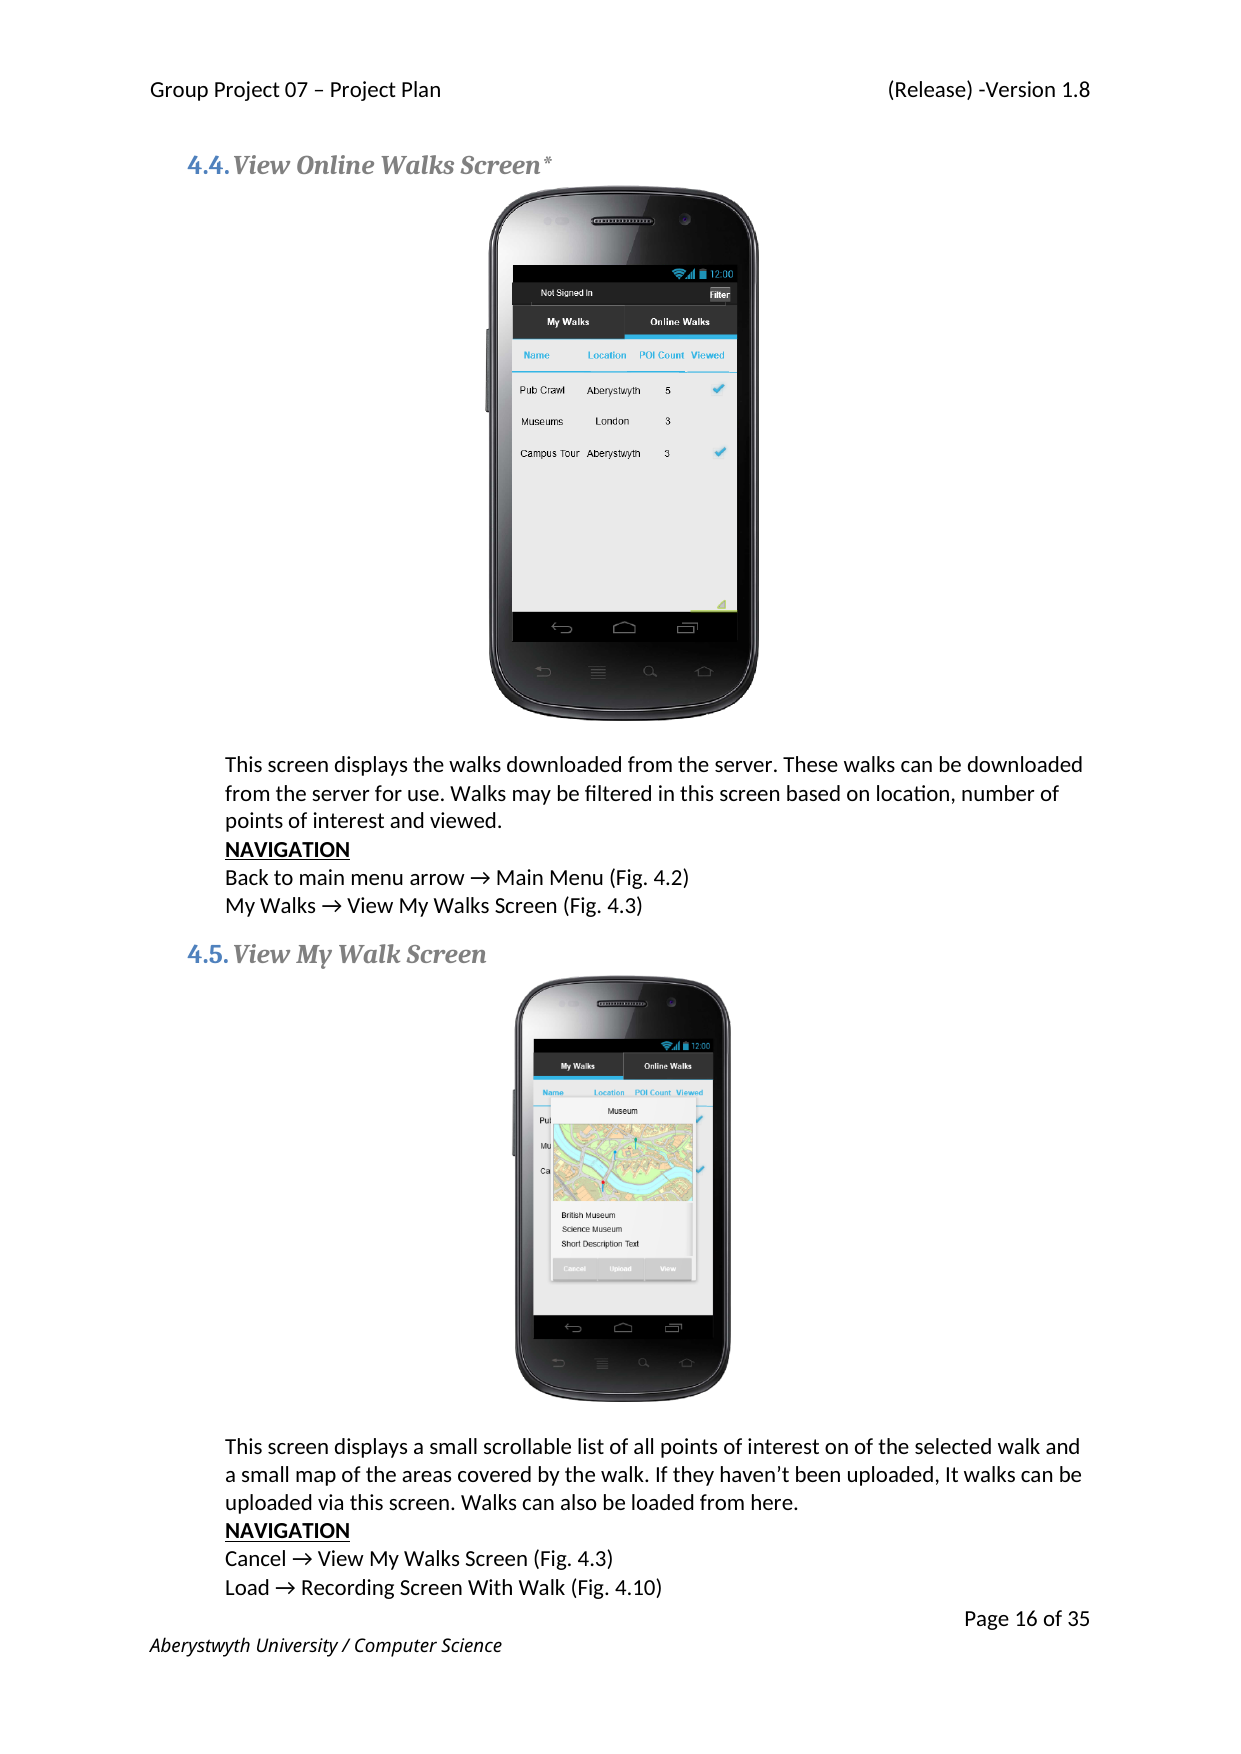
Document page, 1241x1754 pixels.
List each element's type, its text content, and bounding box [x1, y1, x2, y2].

text NAVIGATION [225, 1517, 1090, 1544]
text Load → Recording Screen With Walk (Fig. 4.10) [225, 1573, 1090, 1601]
subtitle View My Walk Screen [187, 939, 1090, 971]
text My Walks → View My Walks Screen (Fig. 4.3) [225, 891, 1090, 919]
text Cancel → View My Walks Screen (Fig. 4.3) [225, 1544, 1090, 1573]
text This screen displays a small scrollable list of all points of interest on of the selected walk and a small map of the areas covered by the walk. If they haven’t been uploaded, It walks can be uploaded via this screen. Walks can also be loaded from here. [225, 1432, 1090, 1517]
text This screen displays the walks downloaded from the server. These walks can be downloaded from the server for use. Walks may be filtered in this screen based on location, number of points of interest and viewed. [225, 751, 1090, 835]
text NAVIGATION [225, 835, 1090, 863]
text Back to main menu arrow → Main Menu (Fig. 4.2) [225, 863, 1090, 891]
subtitle View Online Walks Screen* [187, 150, 1090, 181]
